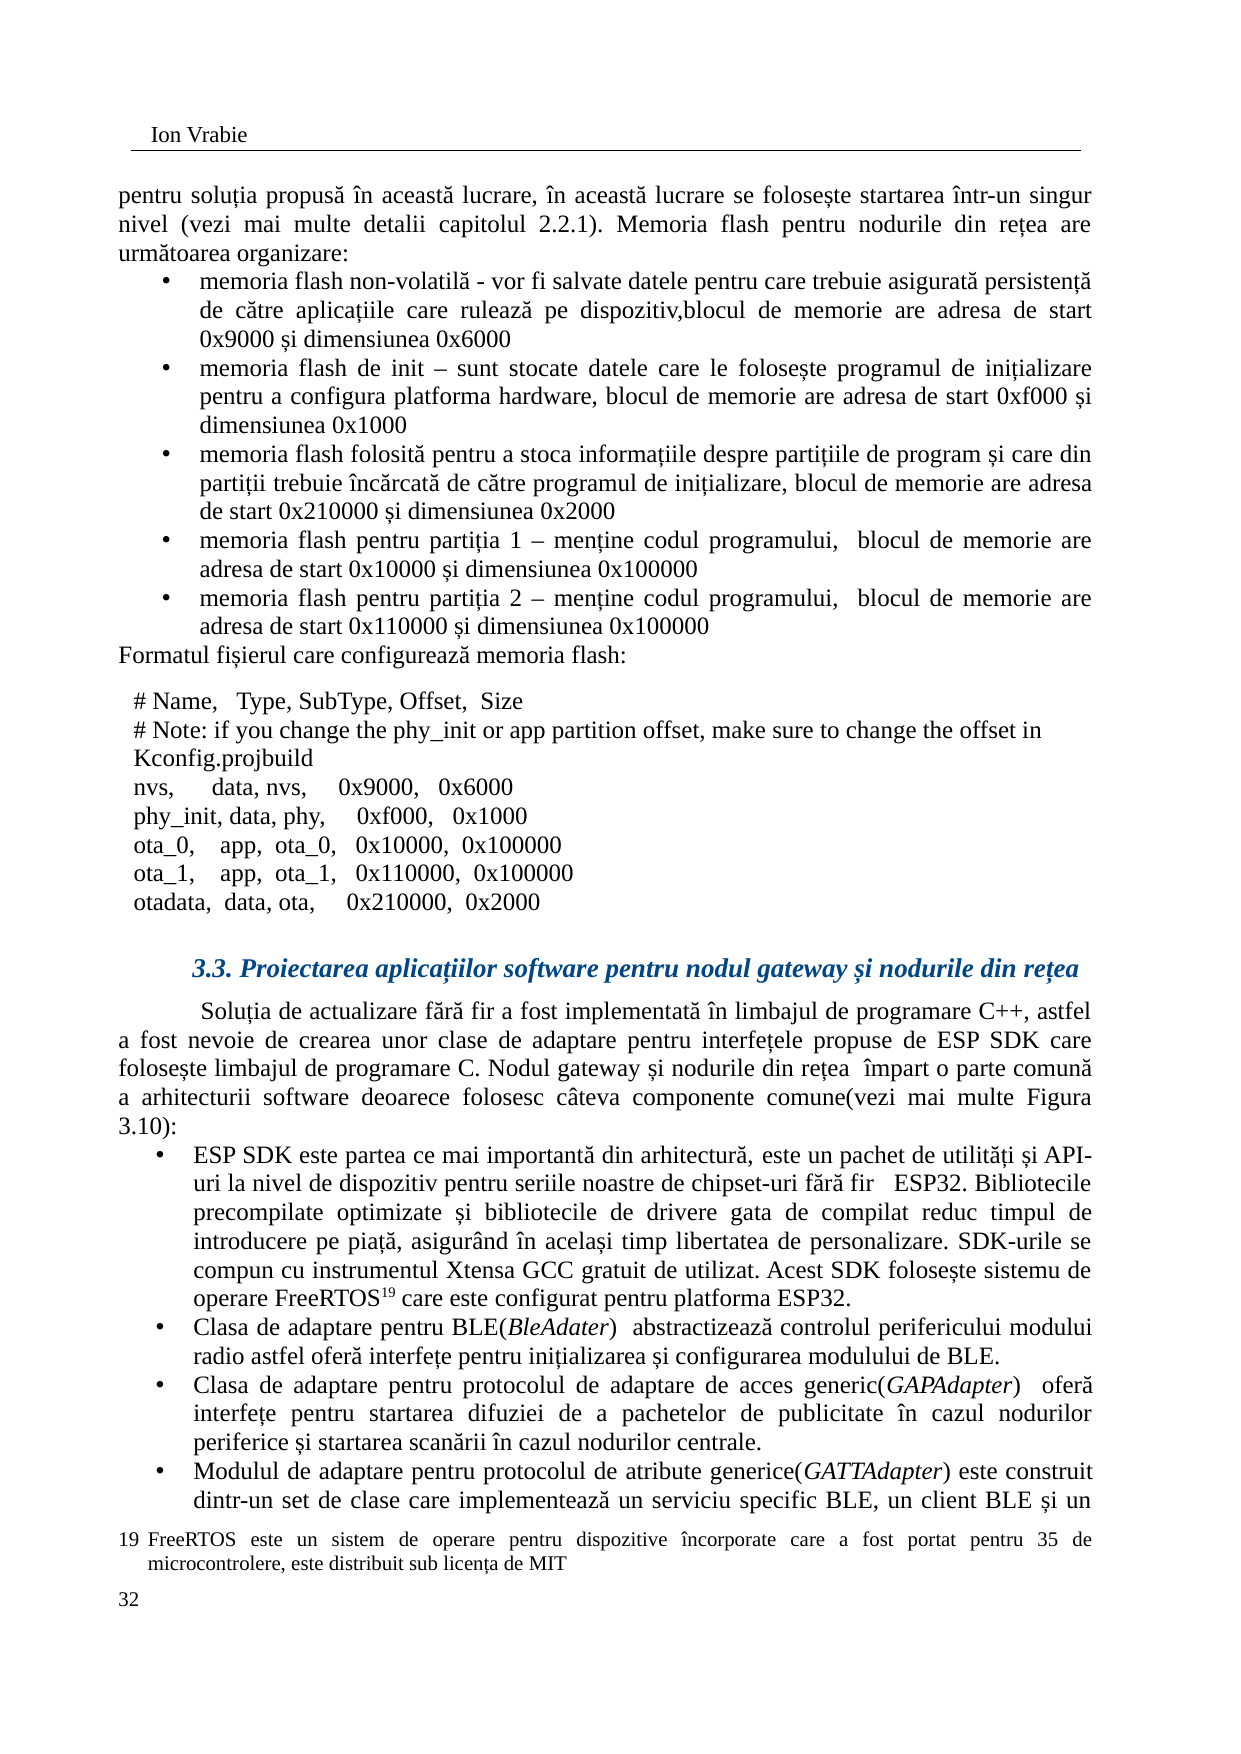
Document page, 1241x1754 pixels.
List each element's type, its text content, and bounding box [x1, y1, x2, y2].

text pentru soluția propusă în această lucrare, în această lucrare se folosește startarea într-un singur nivel (vezi mai multe detalii capitolul 2.2.1). Memoria flash pentru nodurile din rețea are următoarea organizare: [118, 180, 1093, 266]
list Clasa de adaptare pentru protocolul de adaptare de acces generic(GAPAdapter) oferă interfețe pentru startarea difuziei de a pachetelor de publicitate în cazul nodurilor periferice și startarea scanării în cazul nodurilor centrale. [156, 1370, 1093, 1456]
list memoria flash folosită pentru a stoca informațiile despre partițiile de program și care din partiții trebuie încărcată de către programul de inițializare, blocul de memorie are adresa de start 0x210000 și dimensiunea 0x2000 [162, 439, 1093, 525]
list memoria flash non-volatilă - vor fi salvate datele pentru care trebuie asigurată persistență de către aplicațiile care rulează pe dispozitiv,blocul de memorie are adresa de start 0x9000 și dimensiunea 0x6000 [162, 266, 1093, 353]
text Soluția de actualizare fără fir a fost implementată în limbajul de programare C++, astfel a fost nevoie de crearea unor clase de adaptare pentru interfețele propuse de ESP SDK care folosește limbajul de programare C. Nodul gateway și nodurile din rețea împart o parte comună a arhitecturii software deoarece folosesc câteva componente comune(vezi mai multe Figura 3.10): [118, 996, 1093, 1140]
list memoria flash pentru partiția 1 – menține codul programului, blocul de memorie are adresa de start 0x10000 și dimensiunea 0x100000 [162, 525, 1093, 583]
text Formatul fișierul care configurează memoria flash: [118, 640, 1093, 669]
list memoria flash de init – sunt stocate datele care le folosește programul de inițializare pentru a configura platforma hardware, blocul de memorie are adresa de start 0xf000 și dimensiunea 0x1000 [162, 353, 1093, 439]
list Modulul de adaptare pentru protocolul de atribute generice(GATTAdapter) este construit dintr-un set de clase care implementează un serviciu specific BLE, un client BLE și un [156, 1456, 1093, 1513]
list Clasa de adaptare pentru BLE(BleAdater) abstractizează controlul perifericului modului radio astfel oferă interfețe pentru inițializarea și configurarea modulului de BLE. [156, 1312, 1093, 1370]
subtitle Proiectarea aplicațiilor software pentru nodul gateway și nodurile din rețea [192, 952, 1093, 984]
list FreeRTOS este un sistem de operare pentru dispozitive încorporate care a fost portat pentru 35 de microcontrolere, este distribuit sub licența de MIT [118, 1527, 1093, 1575]
list ESP SDK este partea ce mai importantă din arhitectură, este un pachet de utilități și API-uri la nivel de dispozitiv pentru seriile noastre de chipset-uri fără fir ESP32. Bibliotecile precompilate optimizate și bibliotecile de drivere gata de compilat reduc timpul de introducere pe piață, asigurând în același timp libertatea de personalizare. SDK-urile se compun cu instrumentul Xtensa GCC gratuit de utilizat. Acest SDK folosește sistemu de operare FreeRTOS care este configurat pentru platforma ESP32. [156, 1140, 1093, 1312]
list memoria flash pentru partiția 2 – menține codul programului, blocul de memorie are adresa de start 0x110000 și dimensiunea 0x100000 [162, 583, 1093, 640]
